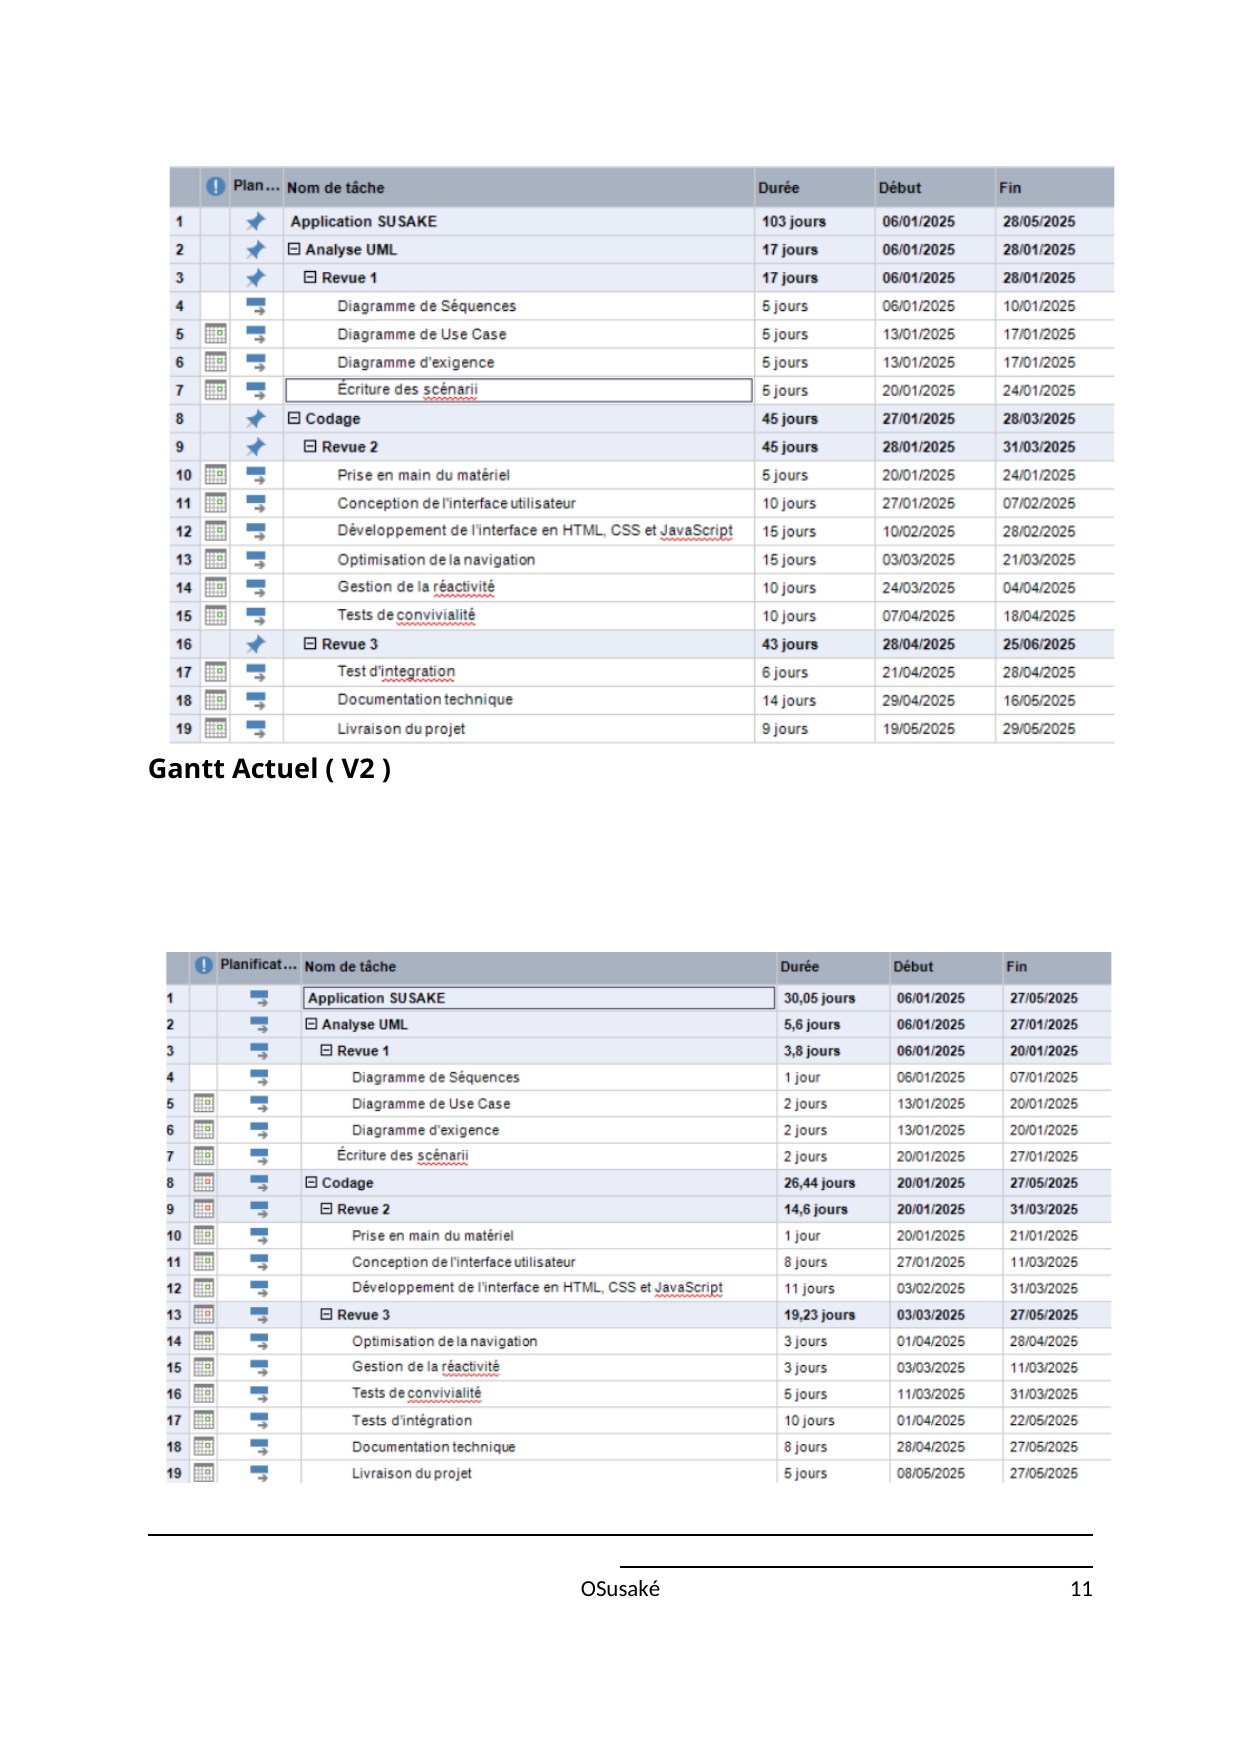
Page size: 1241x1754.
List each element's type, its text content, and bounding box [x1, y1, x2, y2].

subtitle Gantt Actuel ( V2 ) [148, 148, 1093, 786]
picture [169, 166, 1115, 744]
picture [166, 952, 1112, 1483]
